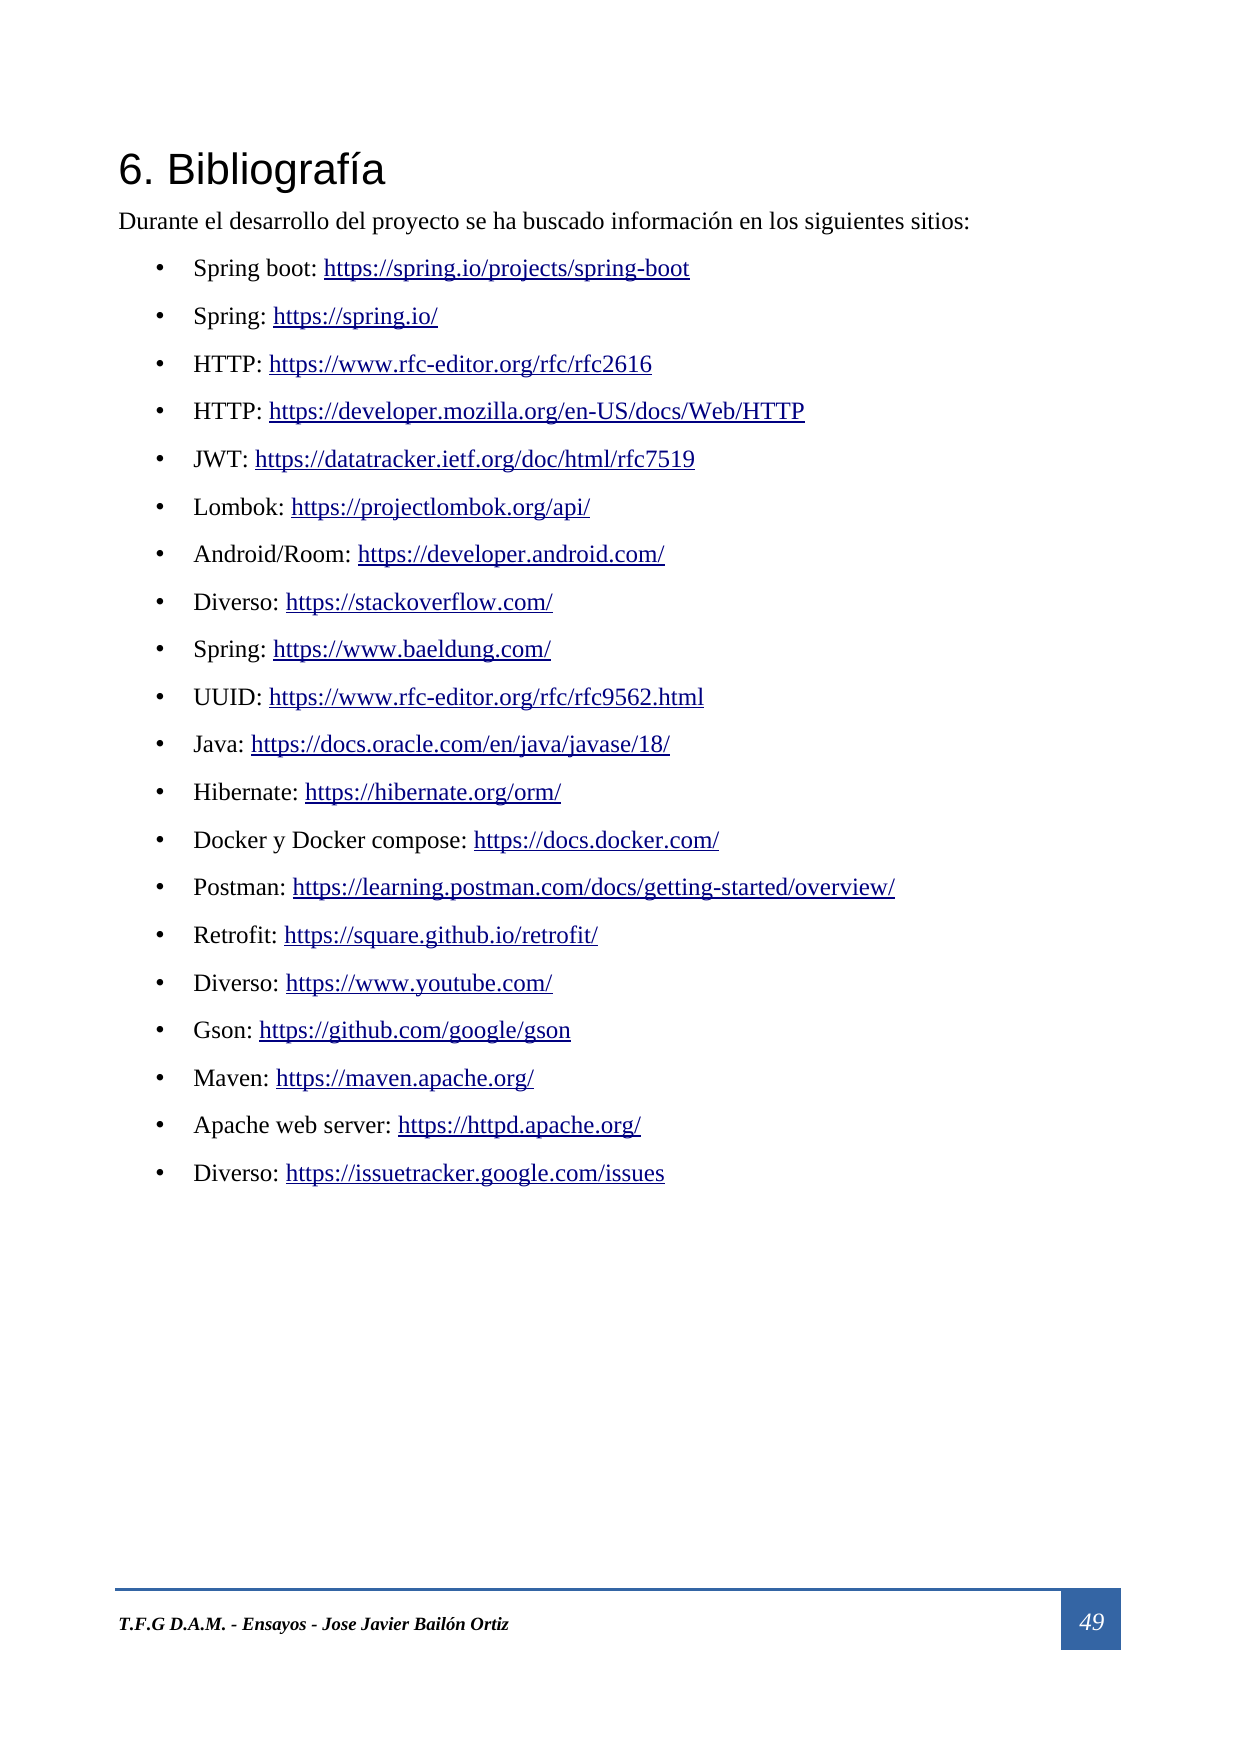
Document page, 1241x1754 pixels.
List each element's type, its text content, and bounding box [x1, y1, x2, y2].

list Diverso: https://stackoverflow.com/ [156, 587, 1122, 616]
subtitle 6. Bibliografía [118, 143, 1122, 193]
list Postman: https://learning.postman.com/docs/getting-started/overview/ [156, 872, 1122, 901]
list Docker y Docker compose: https://docs.docker.com/ [156, 825, 1122, 853]
list HTTP: https://www.rfc-editor.org/rfc/rfc2616 [156, 349, 1122, 377]
list Spring: https://www.baeldung.com/ [156, 634, 1122, 663]
list Apache web server: https://httpd.apache.org/ [156, 1110, 1122, 1139]
list Lombok: https://projectlombok.org/api/ [156, 492, 1122, 520]
list Gson: https://github.com/google/gson [156, 1015, 1122, 1044]
list UUID: https://www.rfc-editor.org/rfc/rfc9562.html [156, 682, 1122, 711]
list Retrofit: https://square.github.io/retrofit/ [156, 920, 1122, 949]
list Hibernate: https://hibernate.org/orm/ [156, 777, 1122, 806]
list JWT: https://datatracker.ietf.org/doc/html/rfc7519 [156, 444, 1122, 473]
text Durante el desarrollo del proyecto se ha buscado información en los siguientes sitios: [118, 206, 1122, 235]
list Spring boot: https://spring.io/projects/spring-boot [156, 253, 1122, 282]
list HTTP: https://developer.mozilla.org/en-US/docs/Web/HTTP [156, 396, 1122, 425]
list Java: https://docs.oracle.com/en/java/javase/18/ [156, 729, 1122, 758]
list Diverso: https://www.youtube.com/ [156, 968, 1122, 996]
list Android/Room: https://developer.android.com/ [156, 539, 1122, 568]
list Diverso: https://issuetracker.google.com/issues [156, 1158, 1122, 1187]
list Maven: https://maven.apache.org/ [156, 1063, 1122, 1092]
list Spring: https://spring.io/ [156, 301, 1122, 330]
